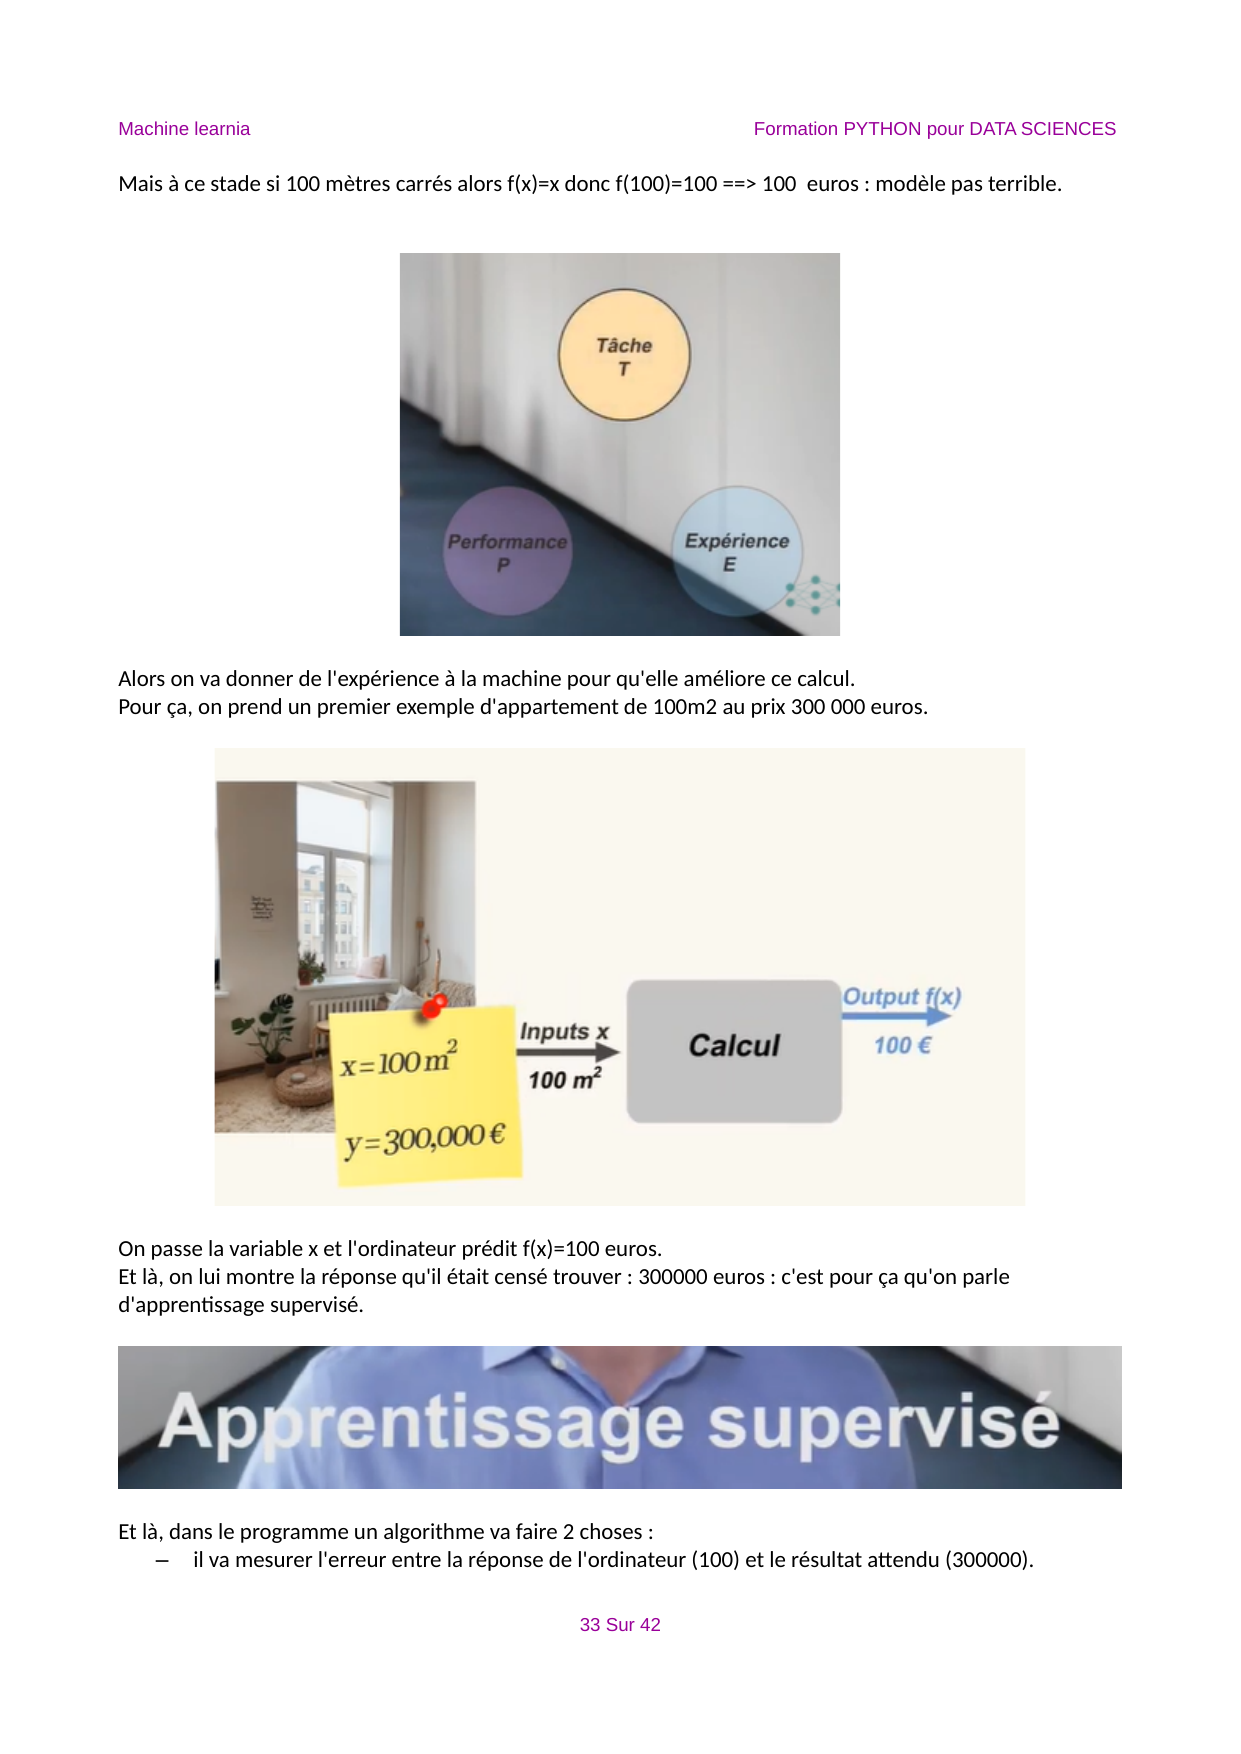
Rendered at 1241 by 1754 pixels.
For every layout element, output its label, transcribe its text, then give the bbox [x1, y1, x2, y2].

text Mais à ce stade si 100 mètres carrés alors f(x)=x donc f(100)=100 ==> 100 euros : modèle pas terrible. [118, 169, 1122, 197]
list il va mesurer l'erreur entre la réponse de l'ordinateur (100) et le résultat attendu (300000). [156, 1545, 1122, 1573]
text Alors on va donner de l'expérience à la machine pour qu'elle améliore ce calcul. [118, 664, 1122, 692]
text On passe la variable x et l'ordinateur prédit f(x)=100 euros. [118, 1234, 1122, 1262]
text Pour ça, on prend un premier exemple d'appartement de 100m2 au prix 300 000 euros. [118, 692, 1122, 720]
picture [399, 253, 841, 636]
text Et là, on lui montre la réponse qu'il était censé trouver : 300000 euros : c'est pour ça qu'on parle d'apprentissage supervisé. [118, 1262, 1122, 1318]
text Et là, dans le programme un algorithme va faire 2 choses : [118, 1517, 1122, 1545]
picture [118, 1346, 1122, 1489]
picture [214, 748, 1026, 1206]
